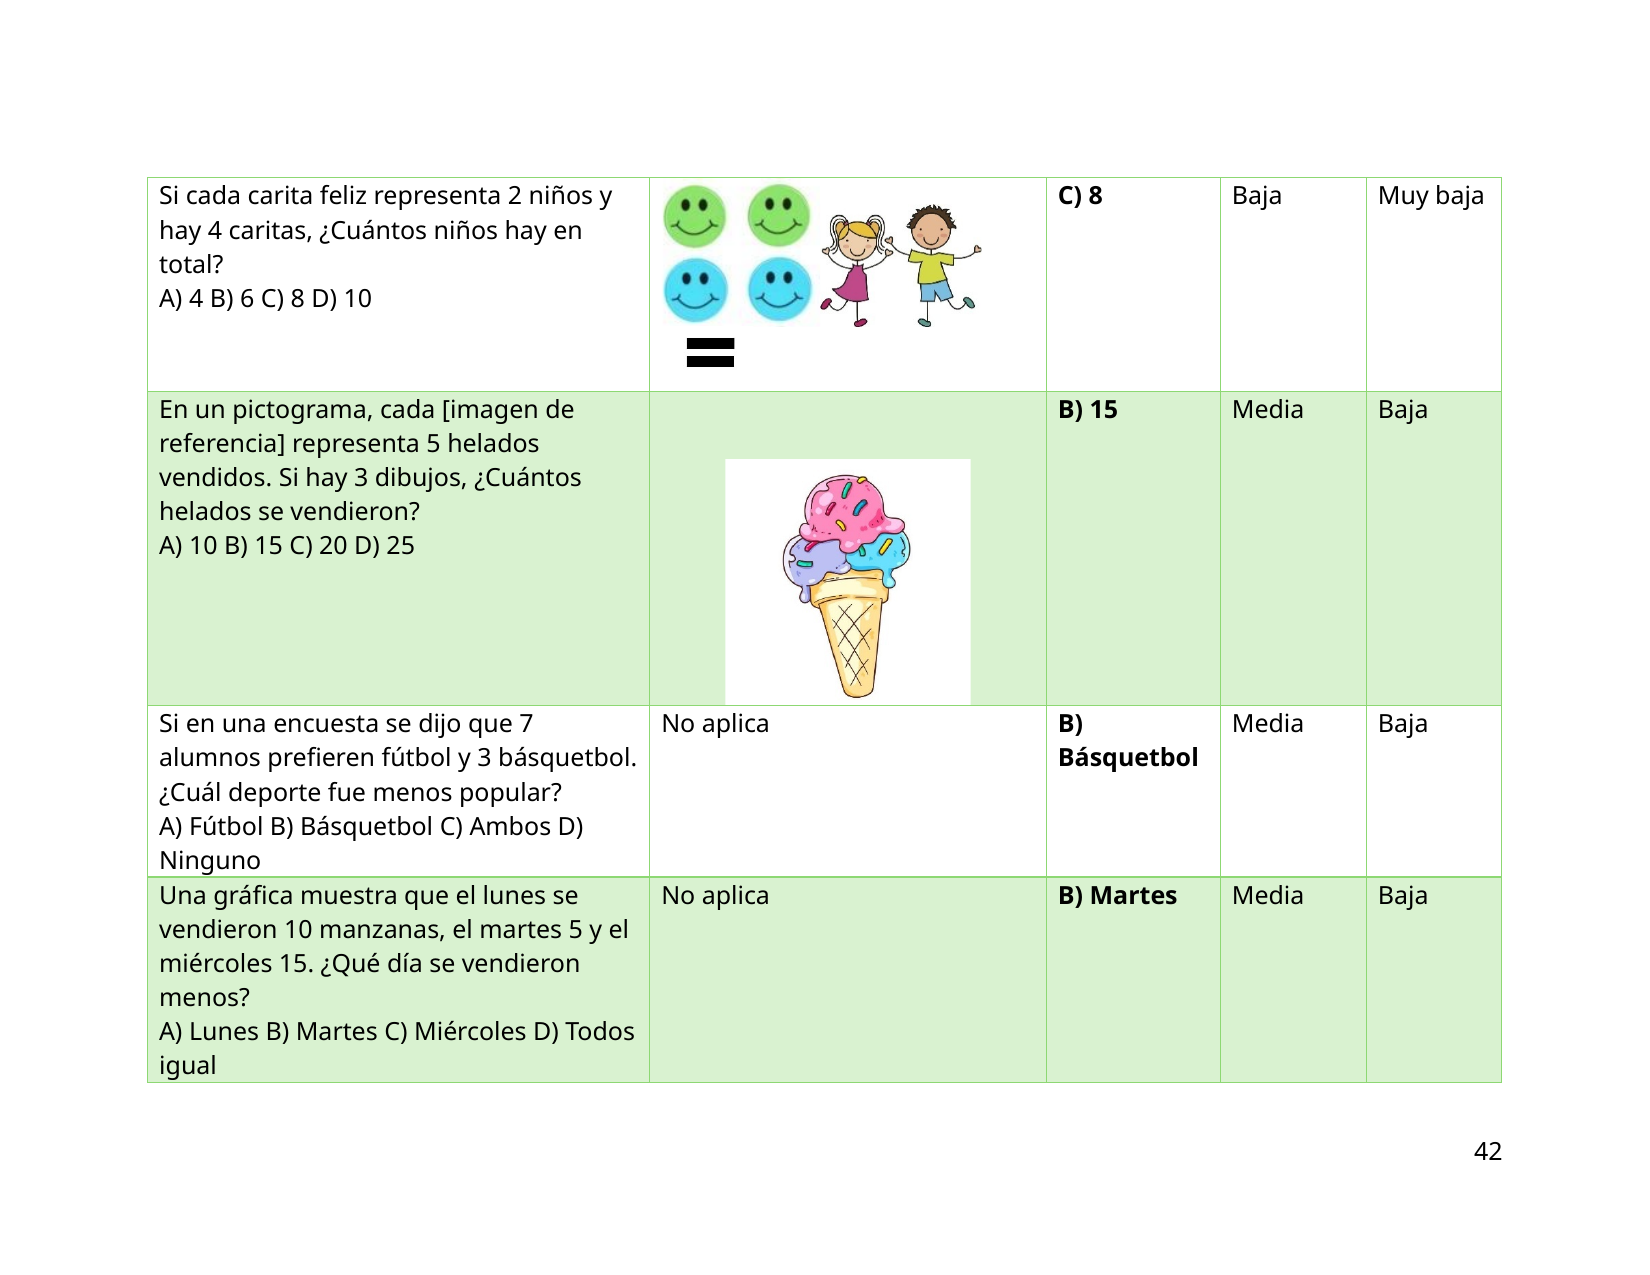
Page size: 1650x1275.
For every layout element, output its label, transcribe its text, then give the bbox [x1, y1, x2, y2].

picture [661, 178, 982, 391]
table_cell No aplica [650, 878, 1046, 1082]
table_cell Si en una encuesta se dijo que 7 alumnos prefieren fútbol y 3 básquetbol. ¿Cuál deporte fue menos popular? A) Fútbol B) Básquetbol C) Ambos D) Ninguno [148, 706, 649, 876]
picture [725, 459, 971, 705]
table_cell Muy baja [1367, 178, 1501, 391]
table_cell Media [1221, 878, 1366, 1082]
table_cell Baja [1221, 178, 1366, 391]
table_cell Si cada carita feliz representa 2 niños y hay 4 caritas, ¿Cuántos niños hay en total? A) 4 B) 6 C) 8 D) 10 [148, 178, 649, 391]
table_cell Baja [1367, 392, 1501, 705]
table_cell B) 15 [1047, 392, 1220, 705]
table_cell B) Básquetbol [1047, 706, 1220, 876]
table_cell [754, 178, 1046, 391]
table_cell Una gráfica muestra que el lunes se vendieron 10 manzanas, el martes 5 y el miércoles 15. ¿Qué día se vendieron menos? A) Lunes B) Martes C) Miércoles D) Todos igual [148, 878, 649, 1082]
table_cell B) Martes [1047, 878, 1220, 1082]
table_cell Media [1221, 392, 1366, 705]
table_cell En un pictograma, cada [imagen de referencia] representa 5 helados vendidos. Si hay 3 dibujos, ¿Cuántos helados se vendieron? A) 10 B) 15 C) 20 D) 25 [148, 392, 649, 705]
table_cell No aplica [650, 706, 1046, 876]
table_cell Baja [1367, 878, 1501, 1082]
table_cell C) 8 [1047, 178, 1220, 391]
table_cell Media [1221, 706, 1366, 876]
table_cell [650, 392, 1046, 705]
table_cell [650, 178, 661, 391]
table_cell Baja [1367, 706, 1501, 876]
